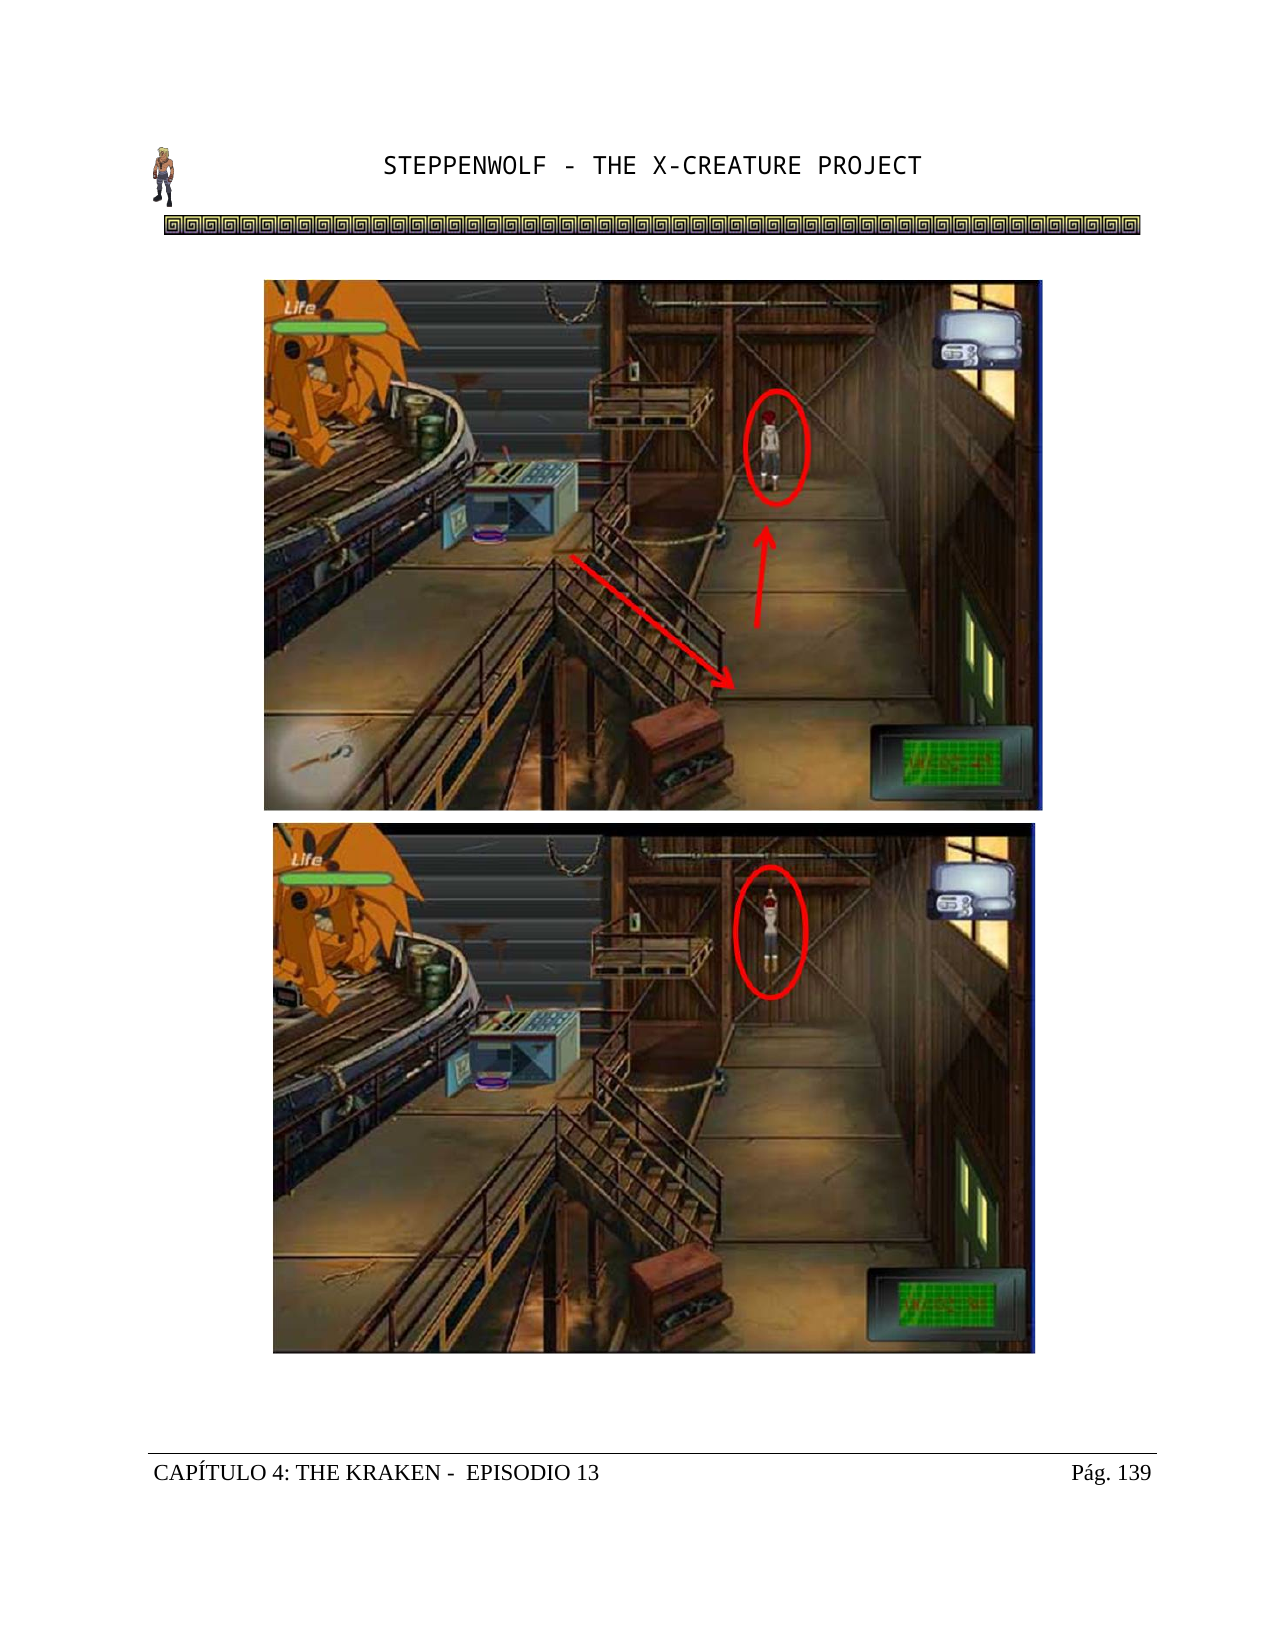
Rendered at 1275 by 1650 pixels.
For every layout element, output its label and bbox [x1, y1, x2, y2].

picture [263, 279, 1043, 811]
picture [147, 147, 181, 207]
picture [164, 215, 1141, 235]
picture [272, 822, 1036, 1354]
